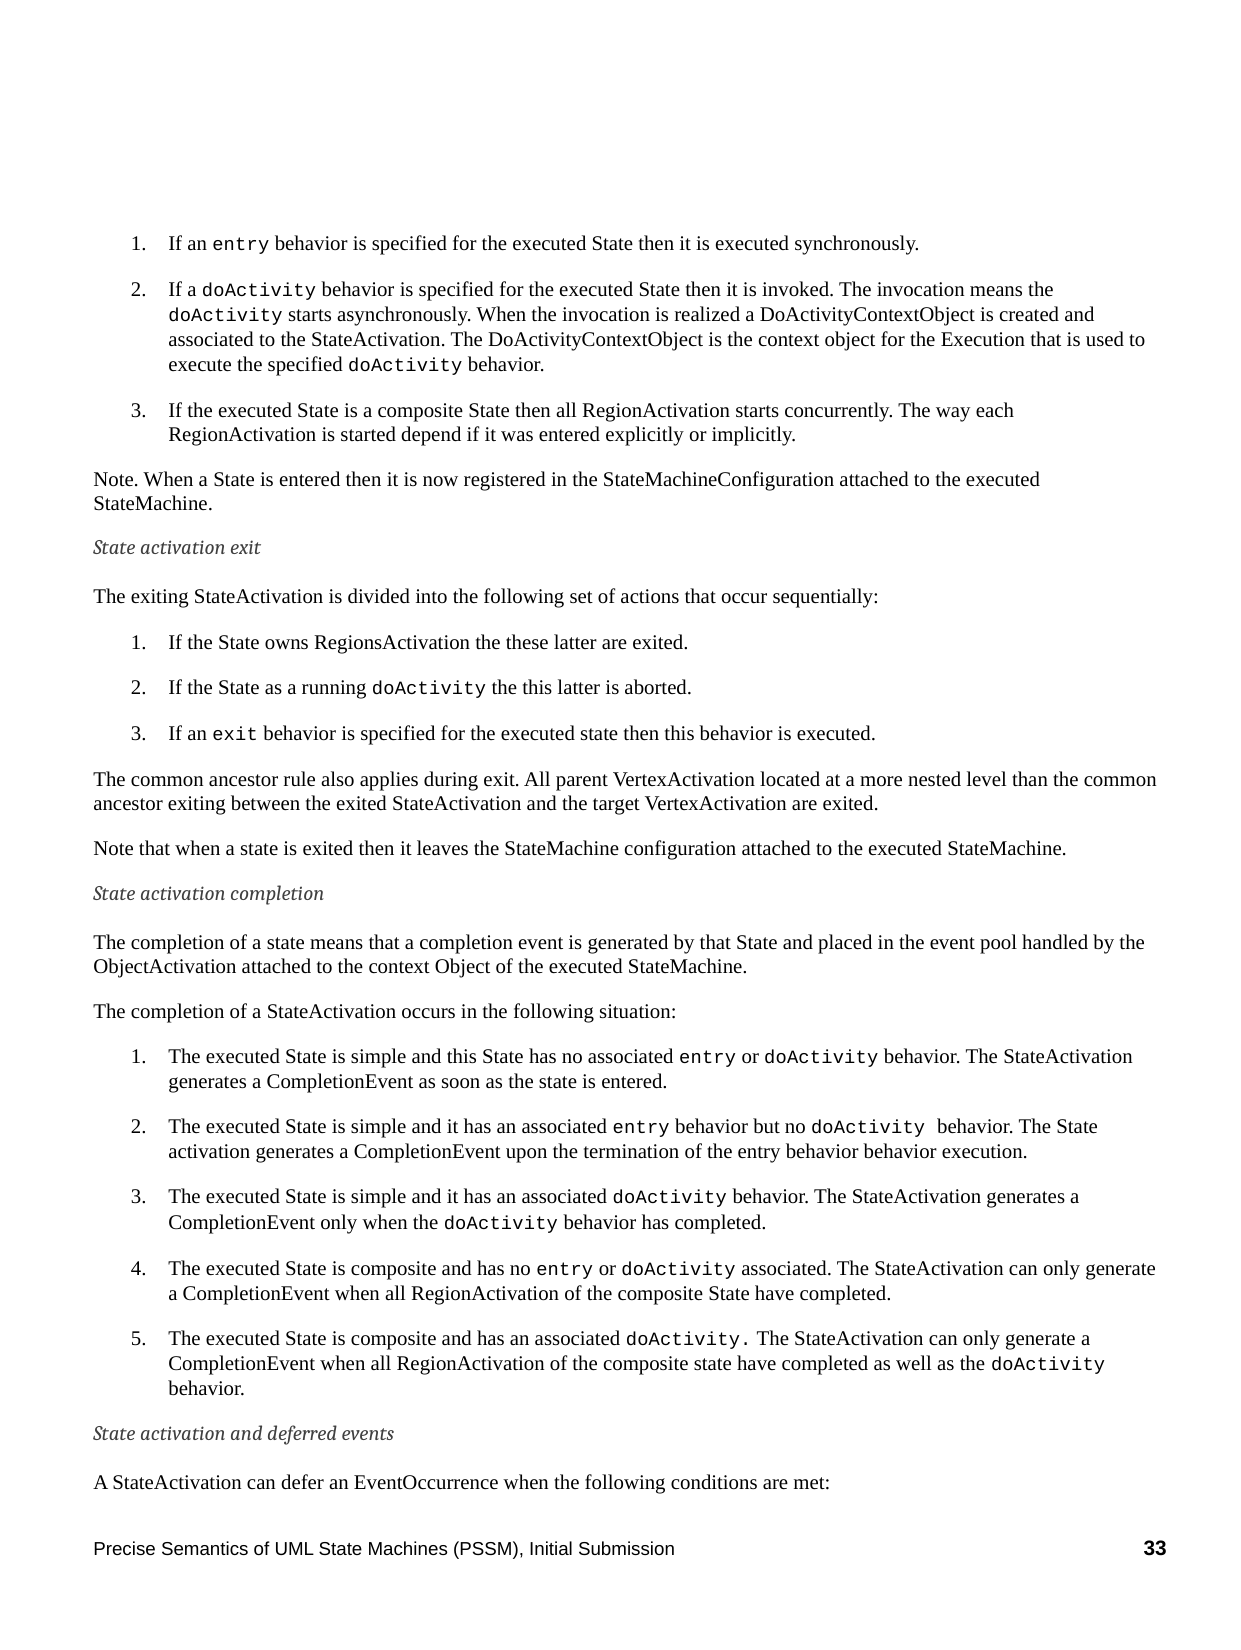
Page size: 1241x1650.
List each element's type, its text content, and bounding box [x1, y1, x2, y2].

list The executed State is simple and it has an associated doActivity behavior. The StateActivation generates a CompletionEvent only when the doActivity behavior has completed. [131, 1184, 1164, 1235]
list The executed State is simple and it has an associated entry behavior but no doActivity behavior. The State activation generates a CompletionEvent upon the termination of the entry behavior behavior execution. [131, 1114, 1164, 1163]
text A StateActivation can defer an EventOccurrence when the following conditions are met: [93, 1470, 1164, 1494]
text The common ancestor rule also applies during exit. All parent VertexActivation located at a more nested level than the common ancestor exiting between the exited StateActivation and the target VertexActivation are exited. [93, 767, 1164, 815]
subtitle State activation exit [93, 536, 1164, 560]
subtitle State activation and deferred events [93, 1421, 1164, 1445]
list If the executed State is a composite State then all RegionActivation starts concurrently. The way each RegionActivation is started depend if it was entered explicitly or implicitly. [131, 398, 1164, 446]
list The executed State is simple and this State has no associated entry or doActivity behavior. The StateActivation generates a CompletionEvent as soon as the state is entered. [131, 1044, 1164, 1093]
text The completion of a state means that a completion event is generated by that State and placed in the event pool handled by the ObjectActivation attached to the context Object of the executed StateMachine. [93, 930, 1164, 978]
list If an entry behavior is specified for the executed State then it is executed synchronously. [131, 231, 1164, 256]
list The executed State is composite and has no entry or doActivity associated. The StateActivation can only generate a CompletionEvent when all RegionActivation of the composite State have completed. [131, 1256, 1164, 1305]
list The executed State is composite and has an associated doActivity. The StateActivation can only generate a CompletionEvent when all RegionActivation of the composite state have completed as well as the doActivity behavior. [131, 1326, 1164, 1400]
subtitle State activation completion [93, 881, 1164, 905]
list If a doActivity behavior is specified for the executed State then it is invoked. The invocation means the doActivity starts asynchronously. When the invocation is realized a DoActivityContextObject is created and associated to the StateActivation. The DoActivityContextObject is the context object for the Execution that is used to execute the specified doActivity behavior. [131, 277, 1164, 377]
text The completion of a StateActivation occurs in the following situation: [93, 999, 1164, 1023]
list If the State as a running doActivity the this latter is aborted. [131, 675, 1164, 700]
text The exiting StateActivation is divided into the following set of actions that occur sequentially: [93, 584, 1164, 608]
list If an exit behavior is specified for the executed state then this behavior is executed. [131, 721, 1164, 746]
list If the State owns RegionsActivation the these latter are exited. [131, 629, 1164, 654]
text Note that when a state is exited then it leaves the StateMachine configuration attached to the executed StateMachine. [93, 836, 1164, 860]
text Note. When a State is entered then it is now registered in the StateMachineConfiguration attached to the executed StateMachine. [93, 467, 1164, 515]
